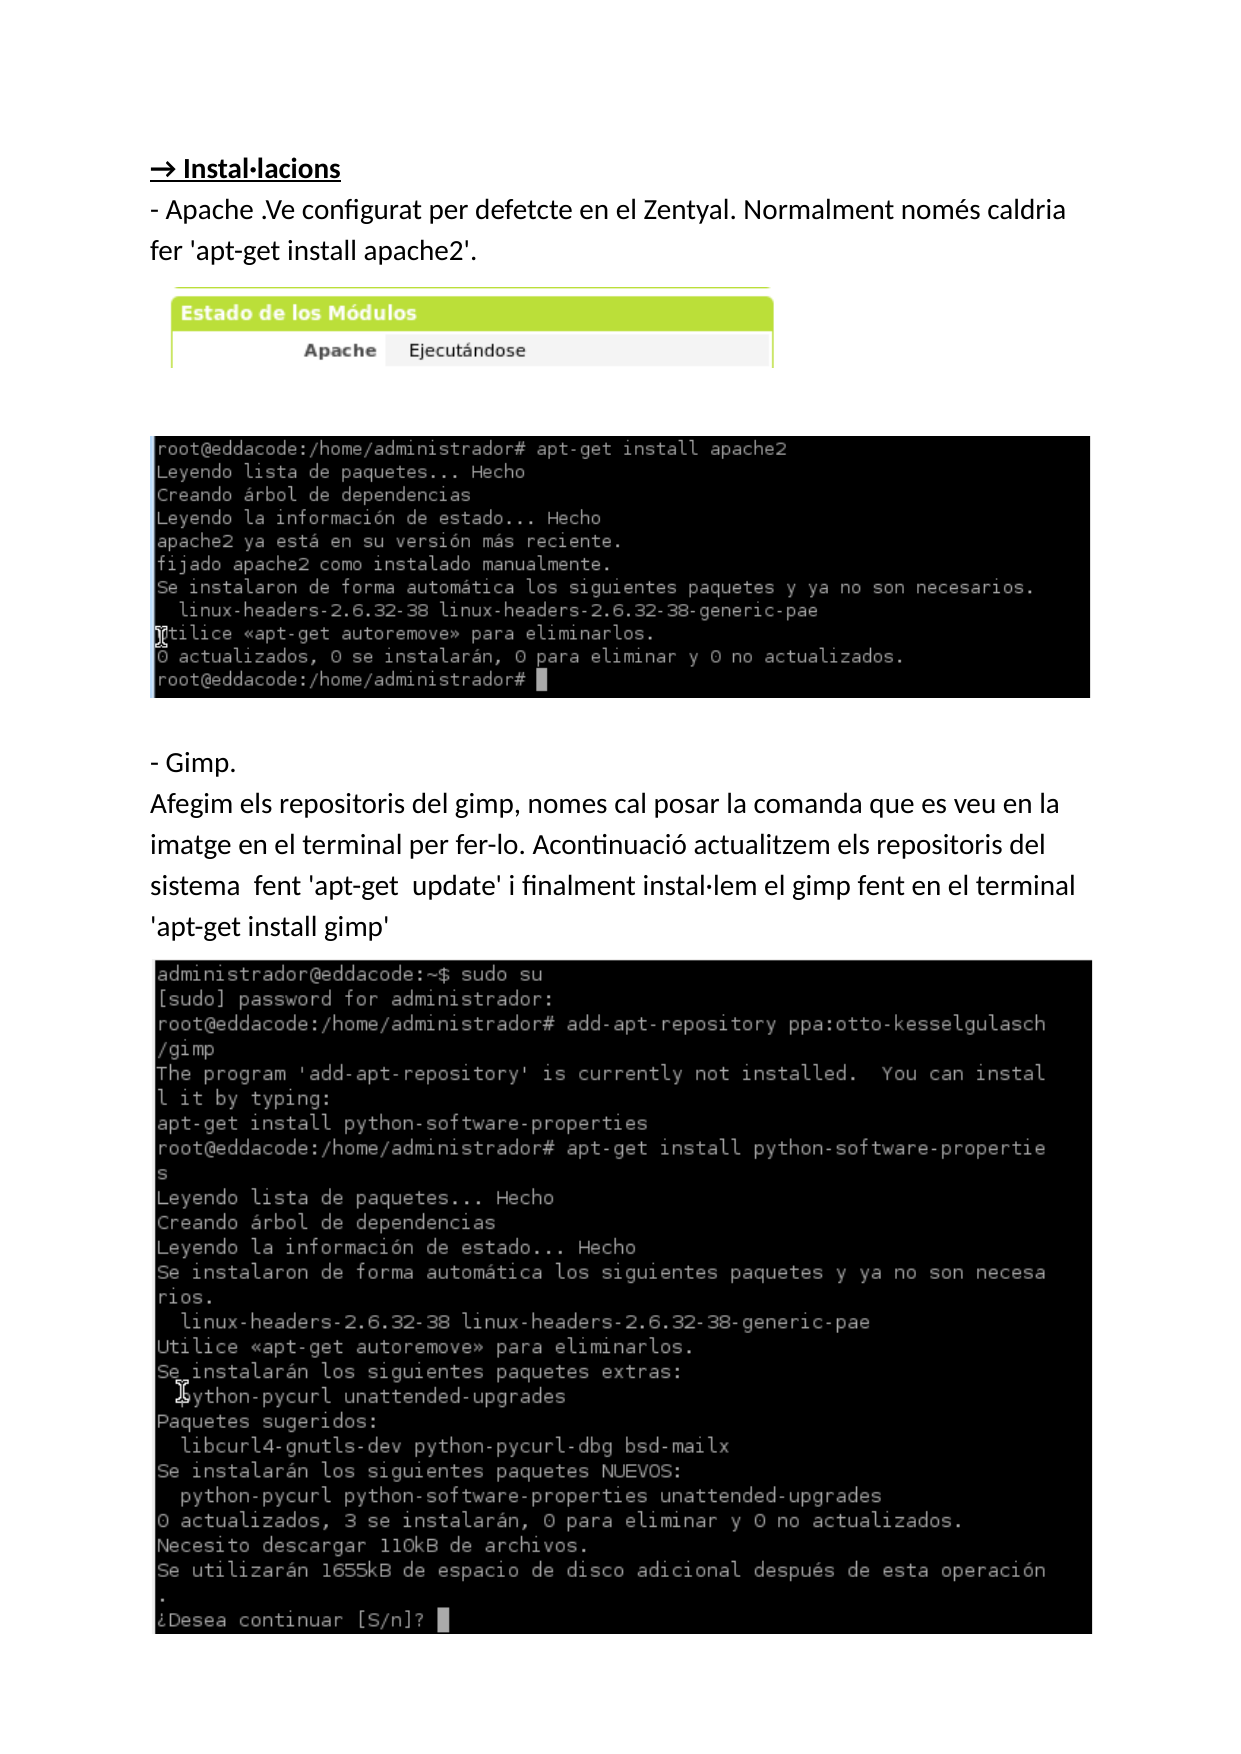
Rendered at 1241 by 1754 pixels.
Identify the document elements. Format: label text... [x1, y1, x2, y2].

text → Instal·lacions [150, 150, 1090, 186]
picture [151, 959, 1093, 1634]
text Afegim els repositoris del gimp, nomes cal posar la comanda que es veu en la imatge en el terminal per fer-lo. Acontinuació actualitzem els repositoris del sistema fent 'apt-get update' i finalment instal·lem el gimp fent en el terminal 'apt-get install gimp' [150, 785, 1090, 943]
text - Apache .Ve configurat per defetcte en el Zentyal. Normalment només caldria fer 'apt-get install apache2'. [150, 191, 1090, 267]
picture [151, 287, 799, 368]
text - Gimp. [150, 744, 1090, 779]
picture [150, 436, 1091, 698]
